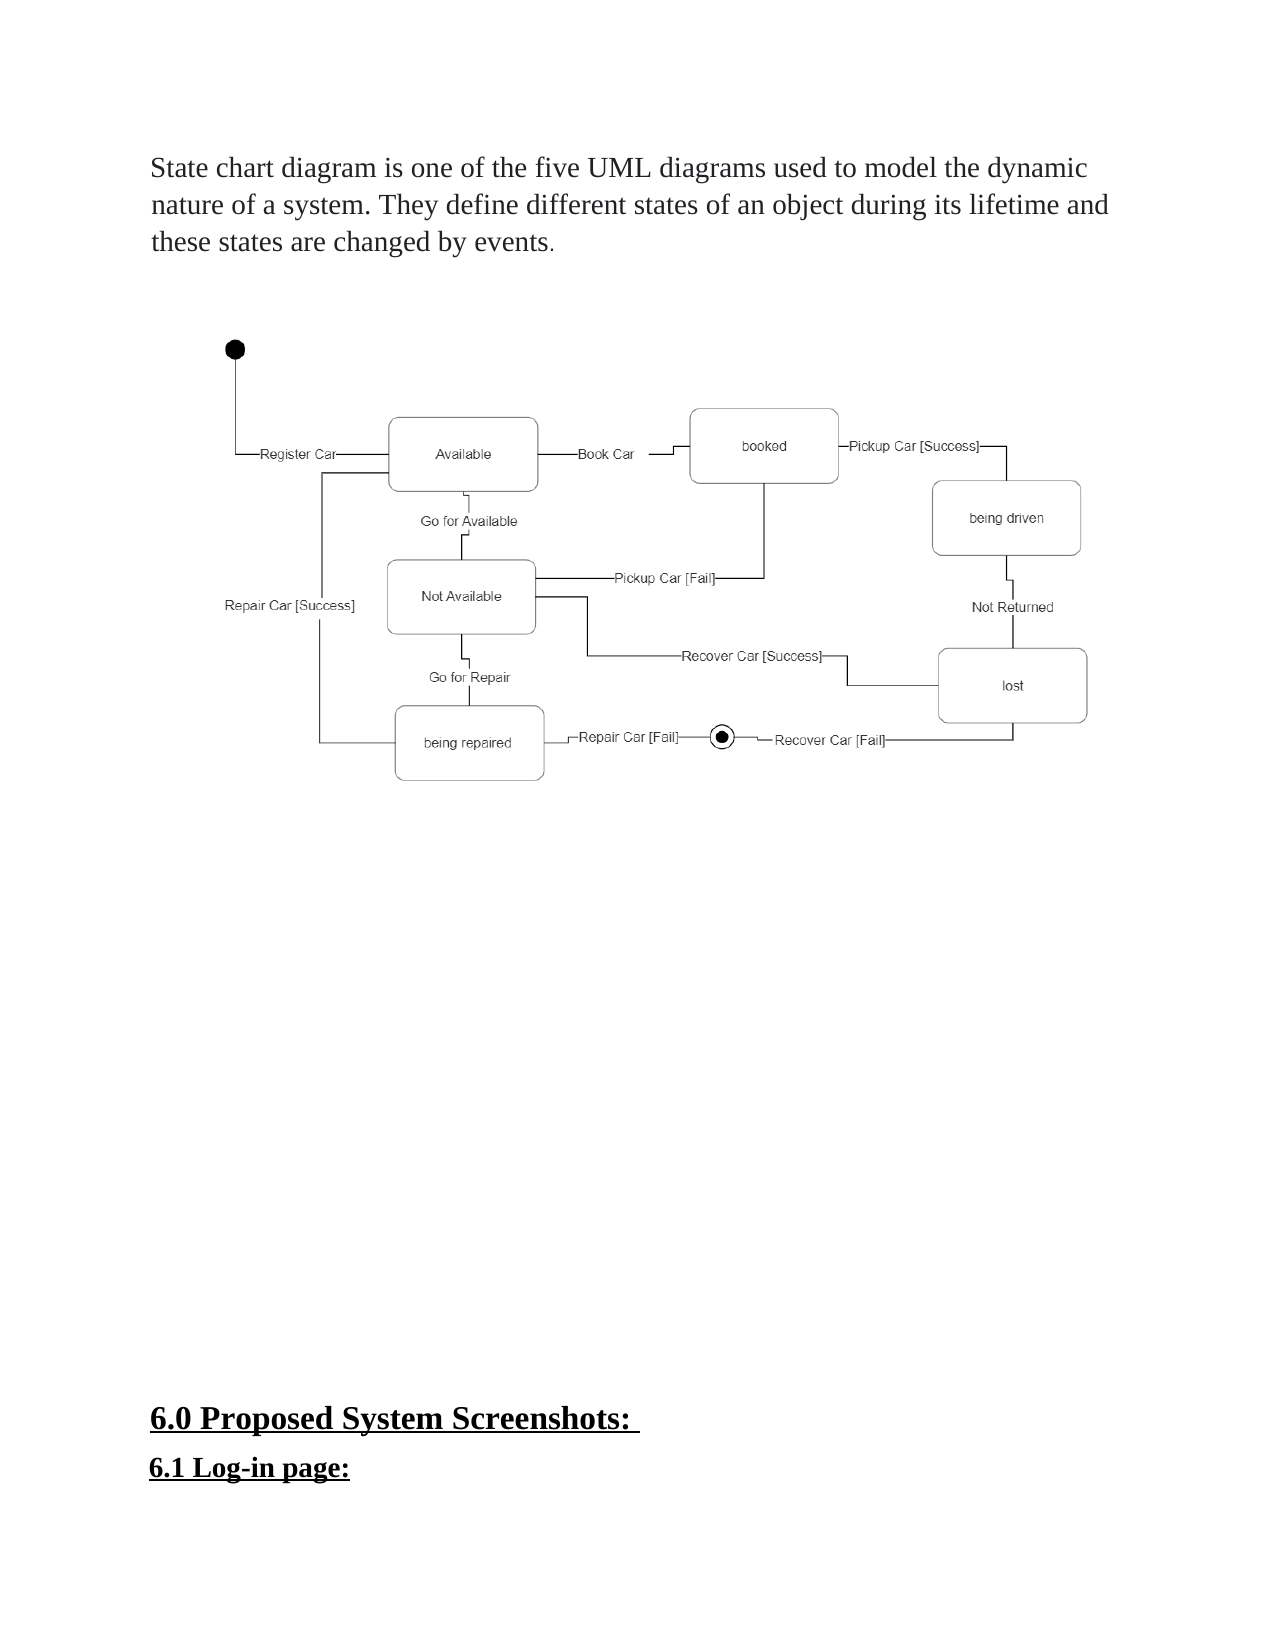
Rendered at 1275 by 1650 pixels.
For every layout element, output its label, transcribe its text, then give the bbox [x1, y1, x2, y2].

text 6.1 Log-in page: [148, 1450, 1133, 1484]
text State chart diagram is one of the five UML diagrams used to model the dynamic nature of a system. They define different states of an object during its lifetime and these states are changed by events. [150, 150, 1133, 257]
text 6.0 Proposed System Screenshots: [150, 1398, 1133, 1436]
